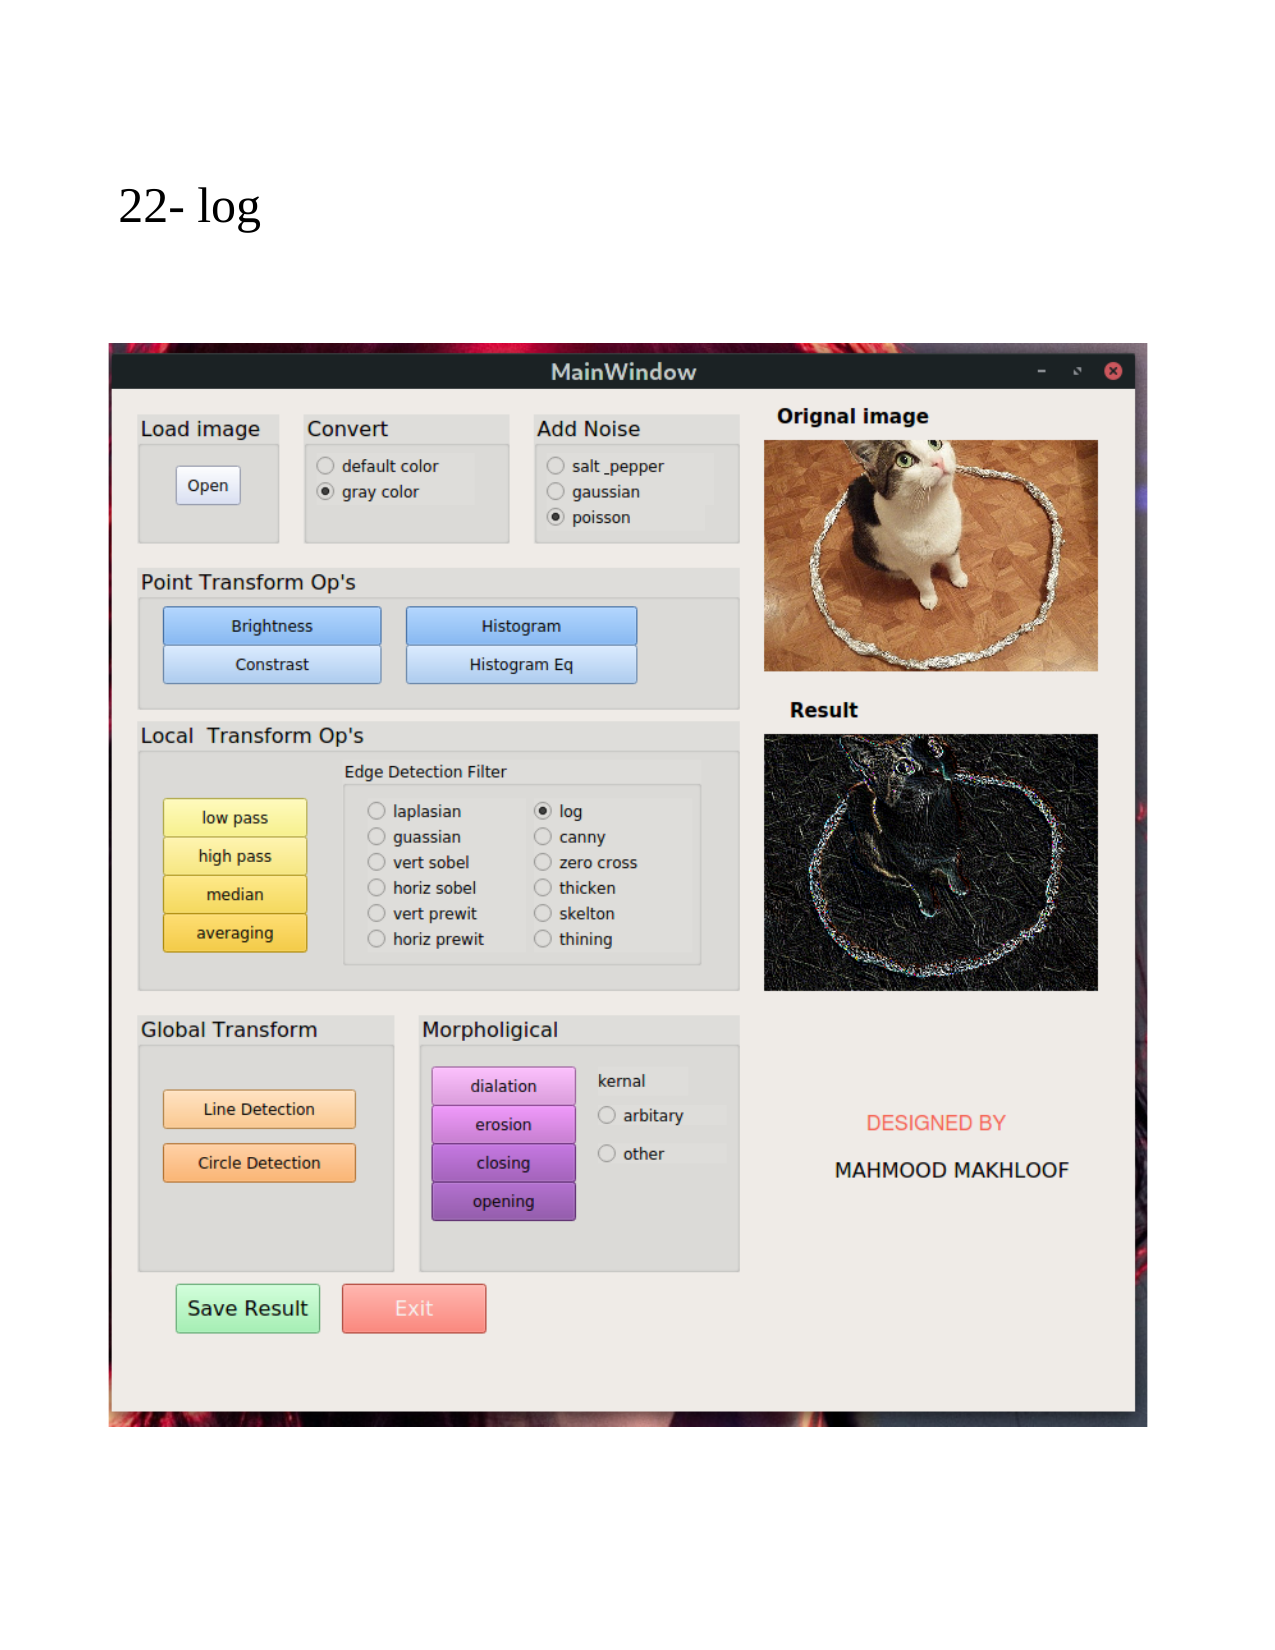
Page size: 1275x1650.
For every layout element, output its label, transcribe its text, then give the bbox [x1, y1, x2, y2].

text 22- log [118, 176, 1157, 233]
picture [108, 343, 1148, 1427]
